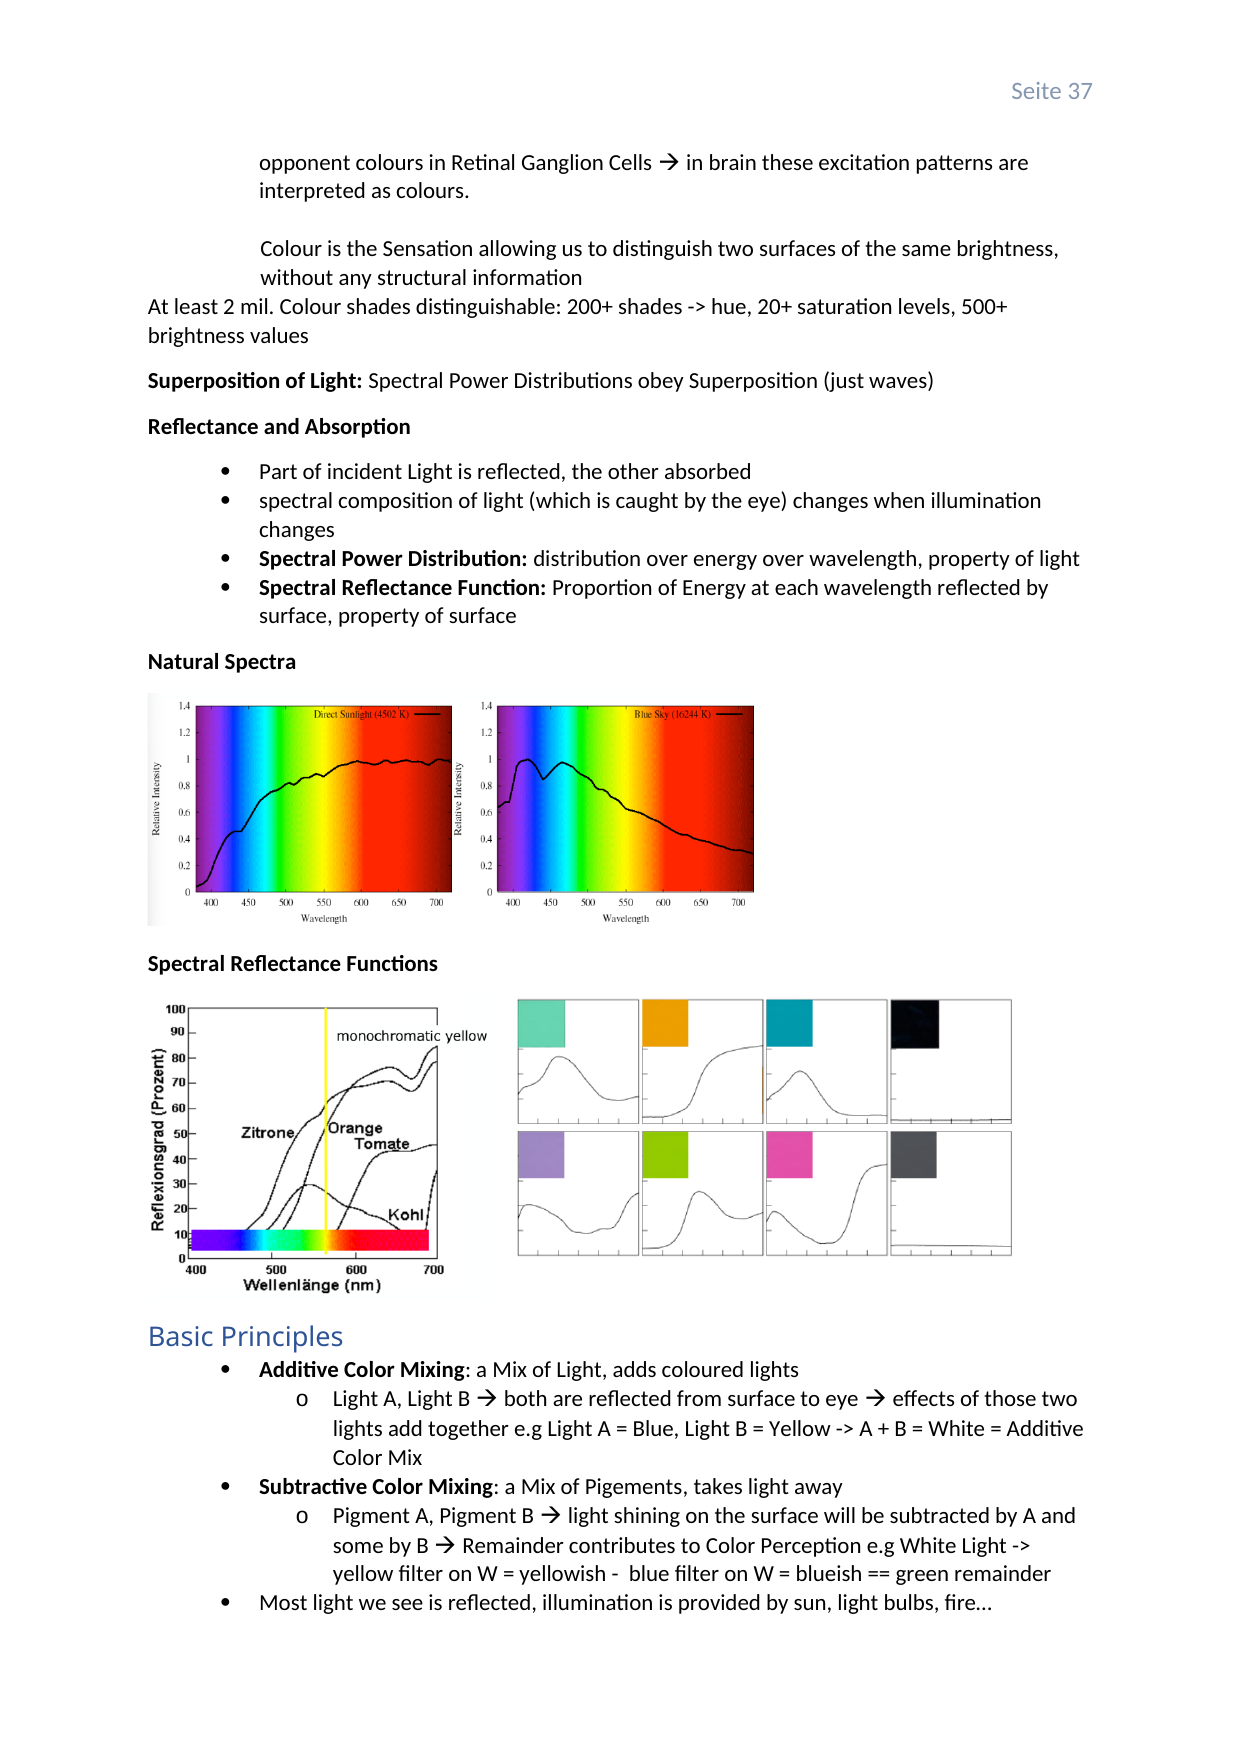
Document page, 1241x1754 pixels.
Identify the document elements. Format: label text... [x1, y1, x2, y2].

subtitle Basic Principles [148, 1317, 1093, 1354]
text Superposition of Light: Spectral Power Distributions obey Superposition (just waves) [148, 366, 1093, 394]
list spectral composition of light (which is caught by the eye) changes when illumination changes [221, 486, 1093, 543]
list Additive Color Mixing: a Mix of Light, adds coloured lights [221, 1355, 1093, 1383]
list Subtractive Color Mixing: a Mix of Pigements, takes light away [221, 1472, 1093, 1500]
text Reflectance and Absorption [148, 412, 1093, 440]
list Light A, Light B  both are reflected from surface to eye  effects of those two lights add together e.g Light A = Blue, Light B = Yellow -> A + B = White = Additive Color Mix [295, 1384, 1093, 1471]
text Natural Spectra [148, 647, 1093, 675]
list Part of incident Light is reflected, the other absorbed [221, 457, 1093, 485]
list opponent colours in Retinal Ganglion Cells  in brain these excitation patterns are interpreted as colours. [259, 148, 1093, 204]
list Colour is the Sensation allowing us to distinguish two surfaces of the same brightness, without any structural information [260, 234, 1093, 291]
list Spectral Reflectance Function: Proportion of Energy at each wavelength reflected by surface, property of surface [221, 573, 1093, 629]
text Spectral Reflectance Functions [148, 949, 1093, 977]
list Spectral Power Distribution: distribution over energy over wavelength, property of light [221, 544, 1093, 572]
list Pigment A, Pigment B  light shining on the surface will be subtracted by A and some by B  Remainder contributes to Color Perception e.g White Light -> yellow filter on W = yellowish - blue filter on W = blueish == green remainder [295, 1501, 1093, 1588]
text At least 2 mil. Colour shades distinguishable: 200+ shades -> hue, 20+ saturation levels, 500+ brightness values [148, 292, 1093, 349]
list Most light we see is reflected, illumination is provided by sun, light bulbs, fire… [221, 1588, 1093, 1616]
